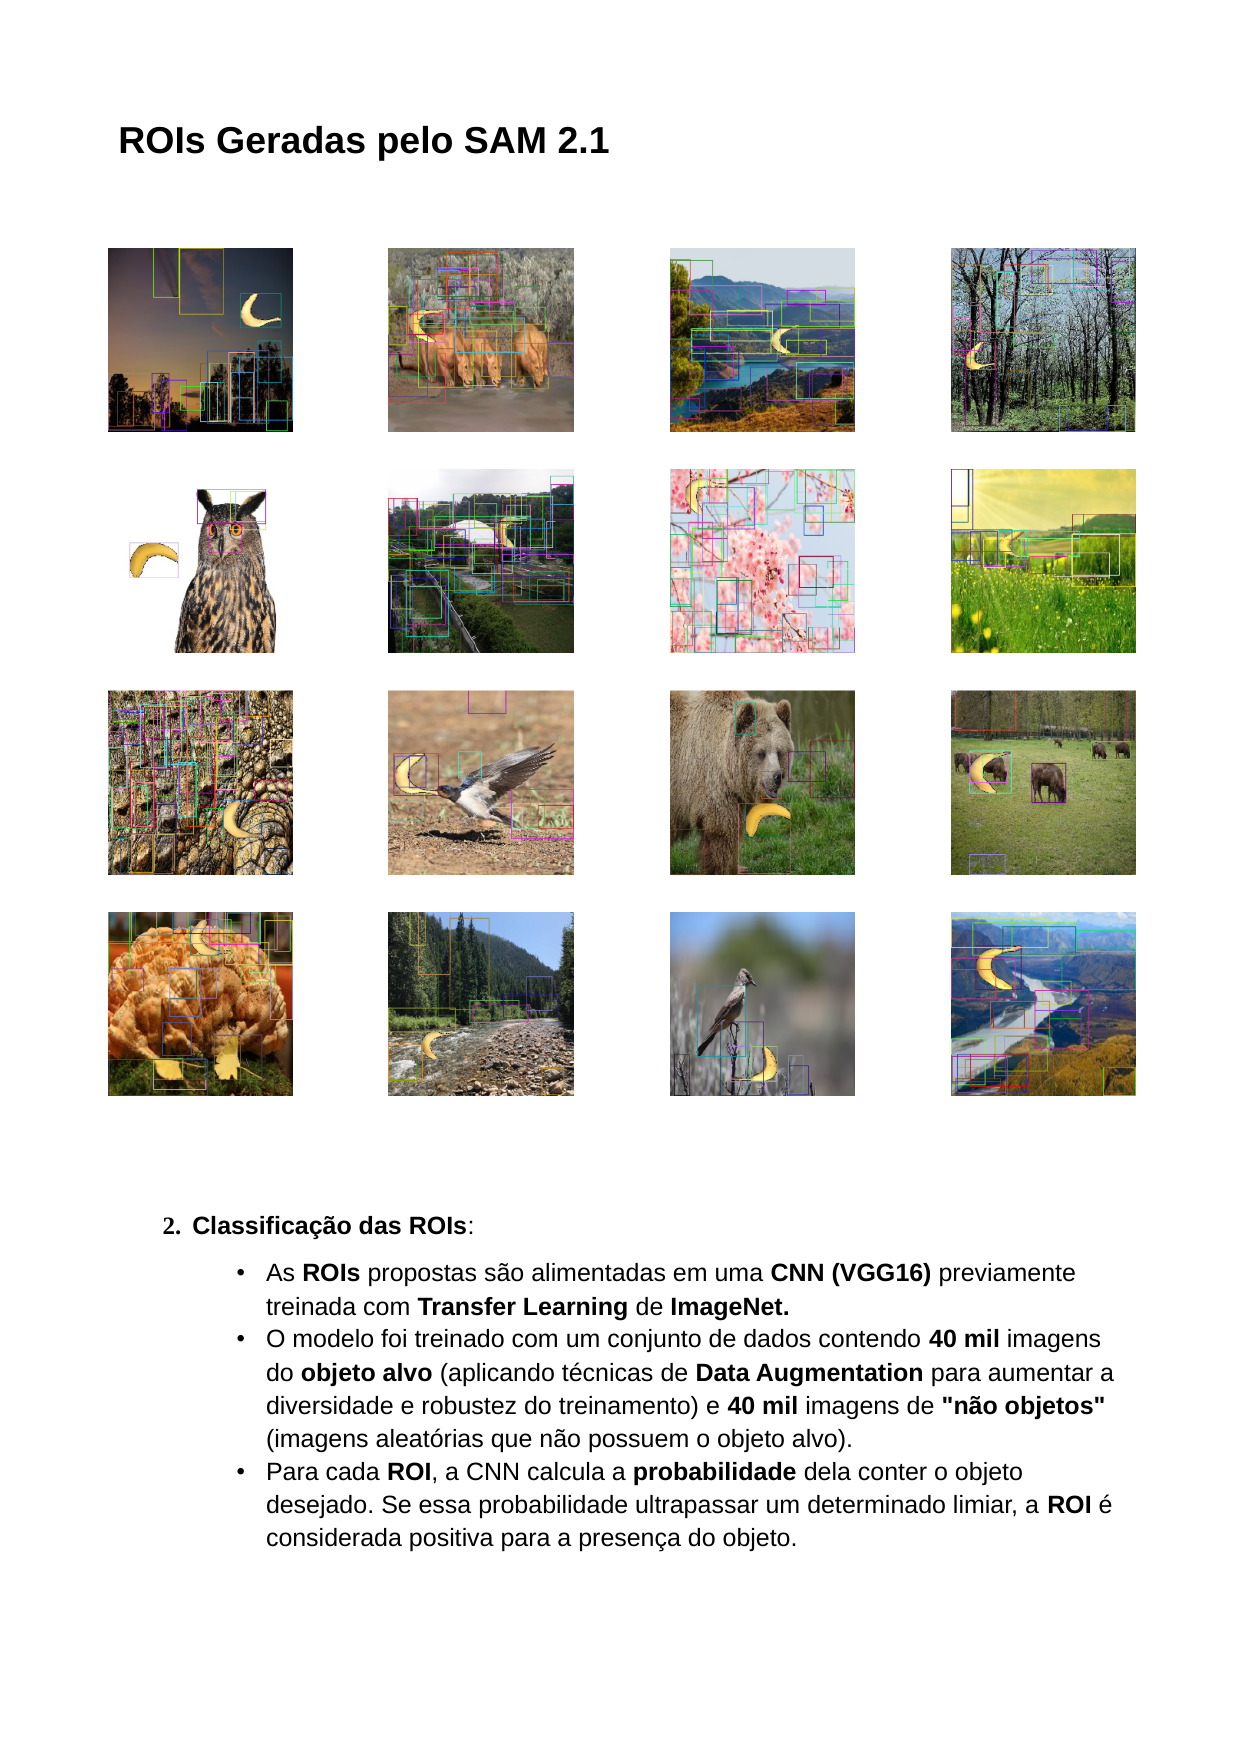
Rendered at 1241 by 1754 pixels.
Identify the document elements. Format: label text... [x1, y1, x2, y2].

text ROIs Geradas pelo SAM 2.1 [118, 118, 1122, 161]
list Classificação das ROIs: [162, 1211, 1122, 1239]
picture [98, 238, 1143, 1105]
list As ROIs propostas são alimentadas em uma CNN (VGG16) previamente treinada com Transfer Learning de ImageNet. [236, 1258, 1122, 1320]
list Para cada ROI, a CNN calcula a probabilidade dela conter o objeto desejado. Se essa probabilidade ultrapassar um determinado limiar, a ROI é considerada positiva para a presença do objeto. [236, 1457, 1122, 1552]
list O modelo foi treinado com um conjunto de dados contendo 40 mil imagens do objeto alvo (aplicando técnicas de Data Augmentation para aumentar a diversidade e robustez do treinamento) e 40 mil imagens de "não objetos" (imagens aleatórias que não possuem o objeto alvo). [236, 1324, 1122, 1452]
